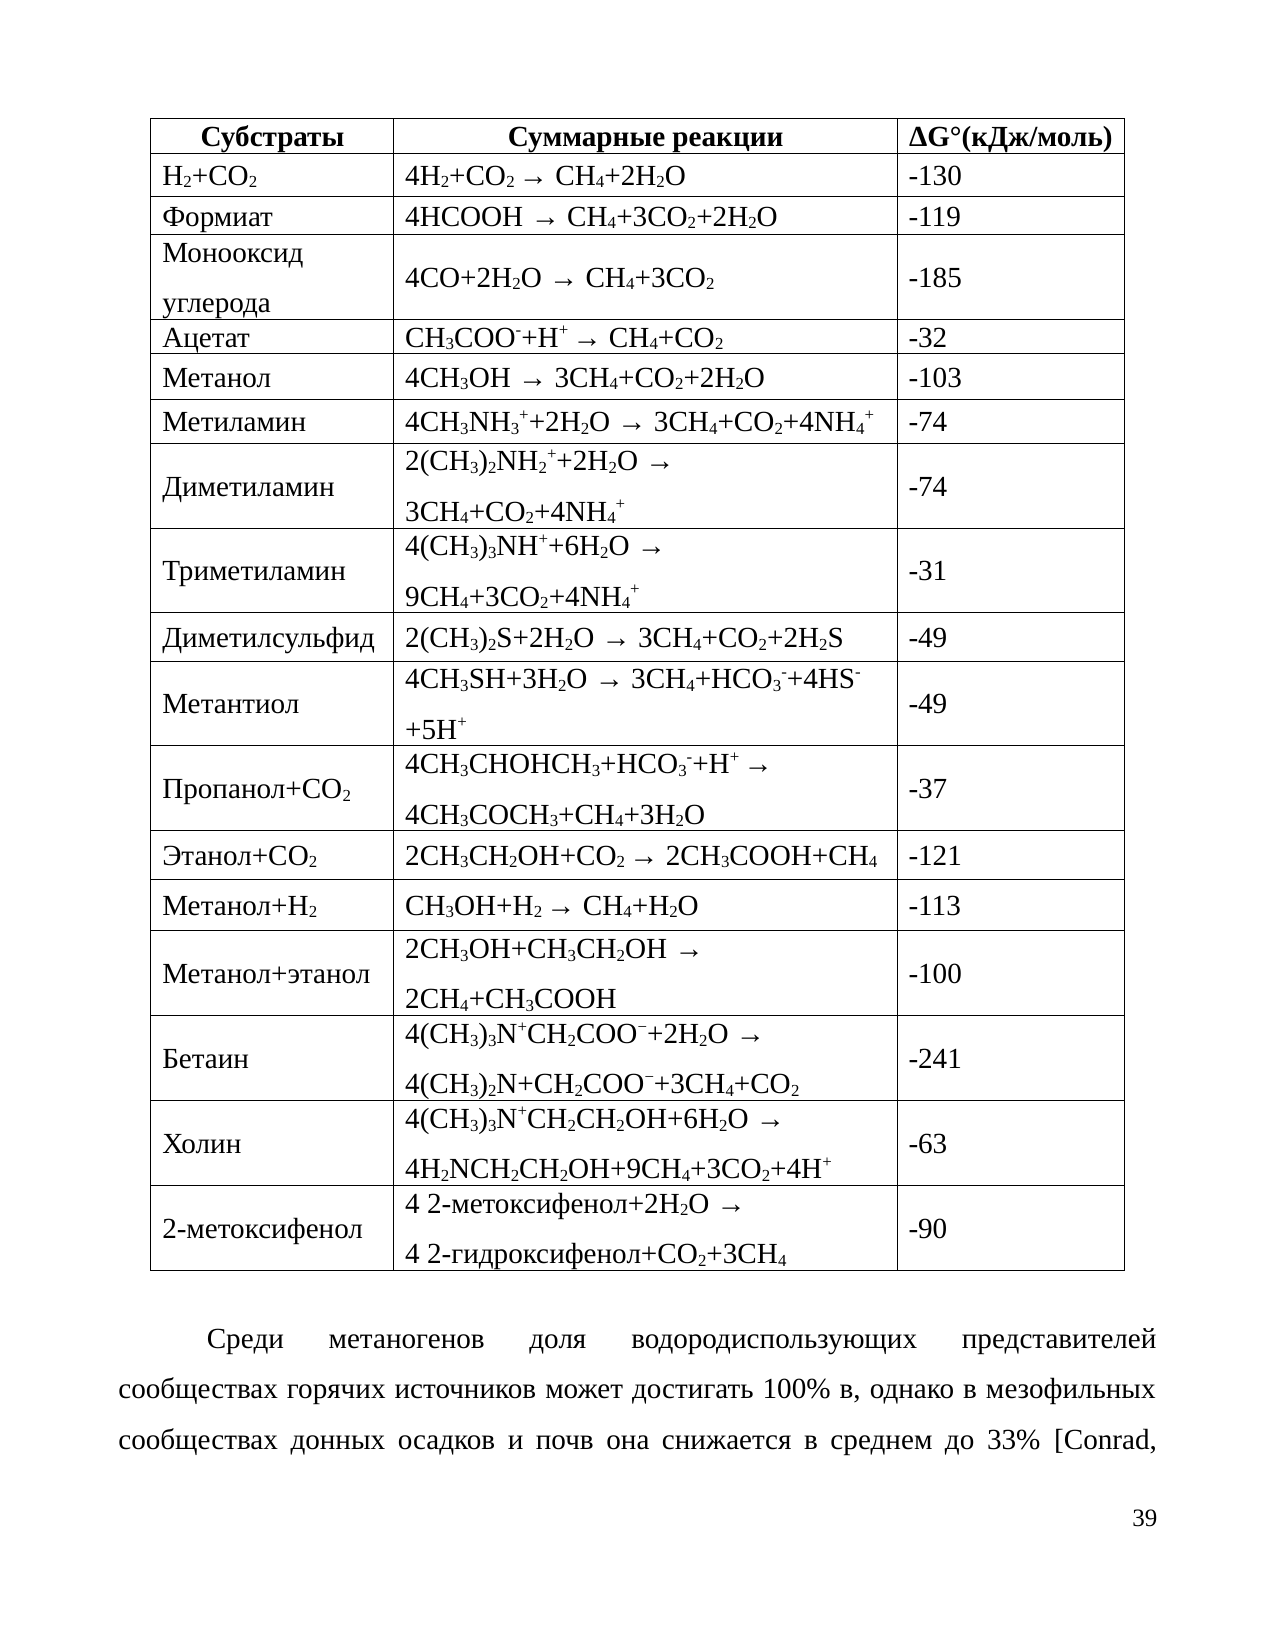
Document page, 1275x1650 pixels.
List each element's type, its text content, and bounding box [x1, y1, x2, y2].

table_cell Этанол+CO2 [151, 831, 393, 878]
table_cell Диметилсульфид [151, 613, 393, 661]
table_cell 2CH3CH2OH+CO2 → 2CH3COOH+CH4 [394, 831, 897, 878]
table_cell -130 [898, 154, 1124, 196]
table_cell Триметиламин [151, 529, 393, 612]
table_cell 4CH3NH3++2H2O → 3CH4+CO2+4NH4+ [394, 400, 897, 442]
table_cell -74 [898, 444, 1124, 527]
table_cell -241 [898, 1016, 1124, 1100]
table_cell -113 [898, 880, 1124, 930]
text Среди метаногенов доля водородиспользующих представителей сообществах горячих источников может достигать 100% в, однако в мезофильных сообществах донных осадков и почв она снижается в среднем до 33% [Conrad, [118, 1321, 1157, 1455]
table_cell -121 [898, 831, 1124, 878]
table_cell Ацетат [151, 320, 393, 353]
table_cell -32 [898, 320, 1124, 353]
table_cell 4(CH3)3N+CH2COO−+2H2O → 4(CH3)2N+CH2COO−+3CH4+CO2 [394, 1016, 897, 1100]
table_cell Холин [151, 1101, 393, 1185]
table_cell CH3COO-+H+ → CH4+CO2 [394, 320, 897, 353]
table_cell -37 [898, 746, 1124, 830]
table_cell Пропанол+CO2 [151, 746, 393, 830]
table_header Суммарные реакции [394, 119, 897, 153]
table_cell 2CH3OH+CH3CH2OH → 2CH4+CH3COOH [394, 931, 897, 1015]
table_header ΔG°(кДж/моль) [898, 119, 1124, 153]
table_cell 4CO+2H2O → CH4+3CO2 [394, 235, 897, 319]
table_cell -90 [898, 1186, 1124, 1270]
table_cell -185 [898, 235, 1124, 319]
table_cell 4H2+CO2 → CH4+2H2O [394, 154, 897, 196]
table_cell Метанол+этанол [151, 931, 393, 1015]
table_cell Бетаин [151, 1016, 393, 1100]
table_cell Диметиламин [151, 444, 393, 527]
table_cell 4CH3SH+3H2O → 3CH4+HCO3-+4HS-+5H+ [394, 662, 897, 745]
table_cell Формиат [151, 197, 393, 234]
table_cell Метиламин [151, 400, 393, 442]
table_cell -74 [898, 400, 1124, 442]
table_cell Монооксид углерода [151, 235, 393, 319]
table_cell 2(CH3)2NH2++2H2O → 3CH4+CO2+4NH4+ [394, 444, 897, 527]
table_cell -49 [898, 613, 1124, 661]
table_cell Метанол+H2 [151, 880, 393, 930]
table_cell CH3OH+H2 → CH4+H2O [394, 880, 897, 930]
table_cell Метантиол [151, 662, 393, 745]
table_cell 4 2-метоксифенол+2H2O → 4 2-гидроксифенол+CO2+3CH4 [394, 1186, 897, 1270]
table_cell 4CH3OH → 3CH4+CO2+2H2O [394, 354, 897, 399]
table_cell -100 [898, 931, 1124, 1015]
table_cell 4(CH3)3NH++6H2O → 9CH4+3CO2+4NH4+ [394, 529, 897, 612]
table_cell -31 [898, 529, 1124, 612]
table_cell 2(CH3)2S+2H2O → 3CH4+CO2+2H2S [394, 613, 897, 661]
table_cell -63 [898, 1101, 1124, 1185]
table_cell Метанол [151, 354, 393, 399]
table_cell 4HCOOH → CH4+3CO2+2H2O [394, 197, 897, 234]
table_cell 2-метоксифенол [151, 1186, 393, 1270]
table_cell H2+CO2 [151, 154, 393, 196]
table_cell -103 [898, 354, 1124, 399]
table_cell 4(CH3)3N+CH2CH2OH+6H2O → 4H2NCH2CH2OH+9CH4+3CO2+4H+ [394, 1101, 897, 1185]
table_cell -49 [898, 662, 1124, 745]
table_header Субстраты [151, 119, 393, 153]
table_cell 4CH3CHOHCH3+HCO3-+H+ → 4CH3COCH3+CH4+3H2O [394, 746, 897, 830]
table_cell -119 [898, 197, 1124, 234]
